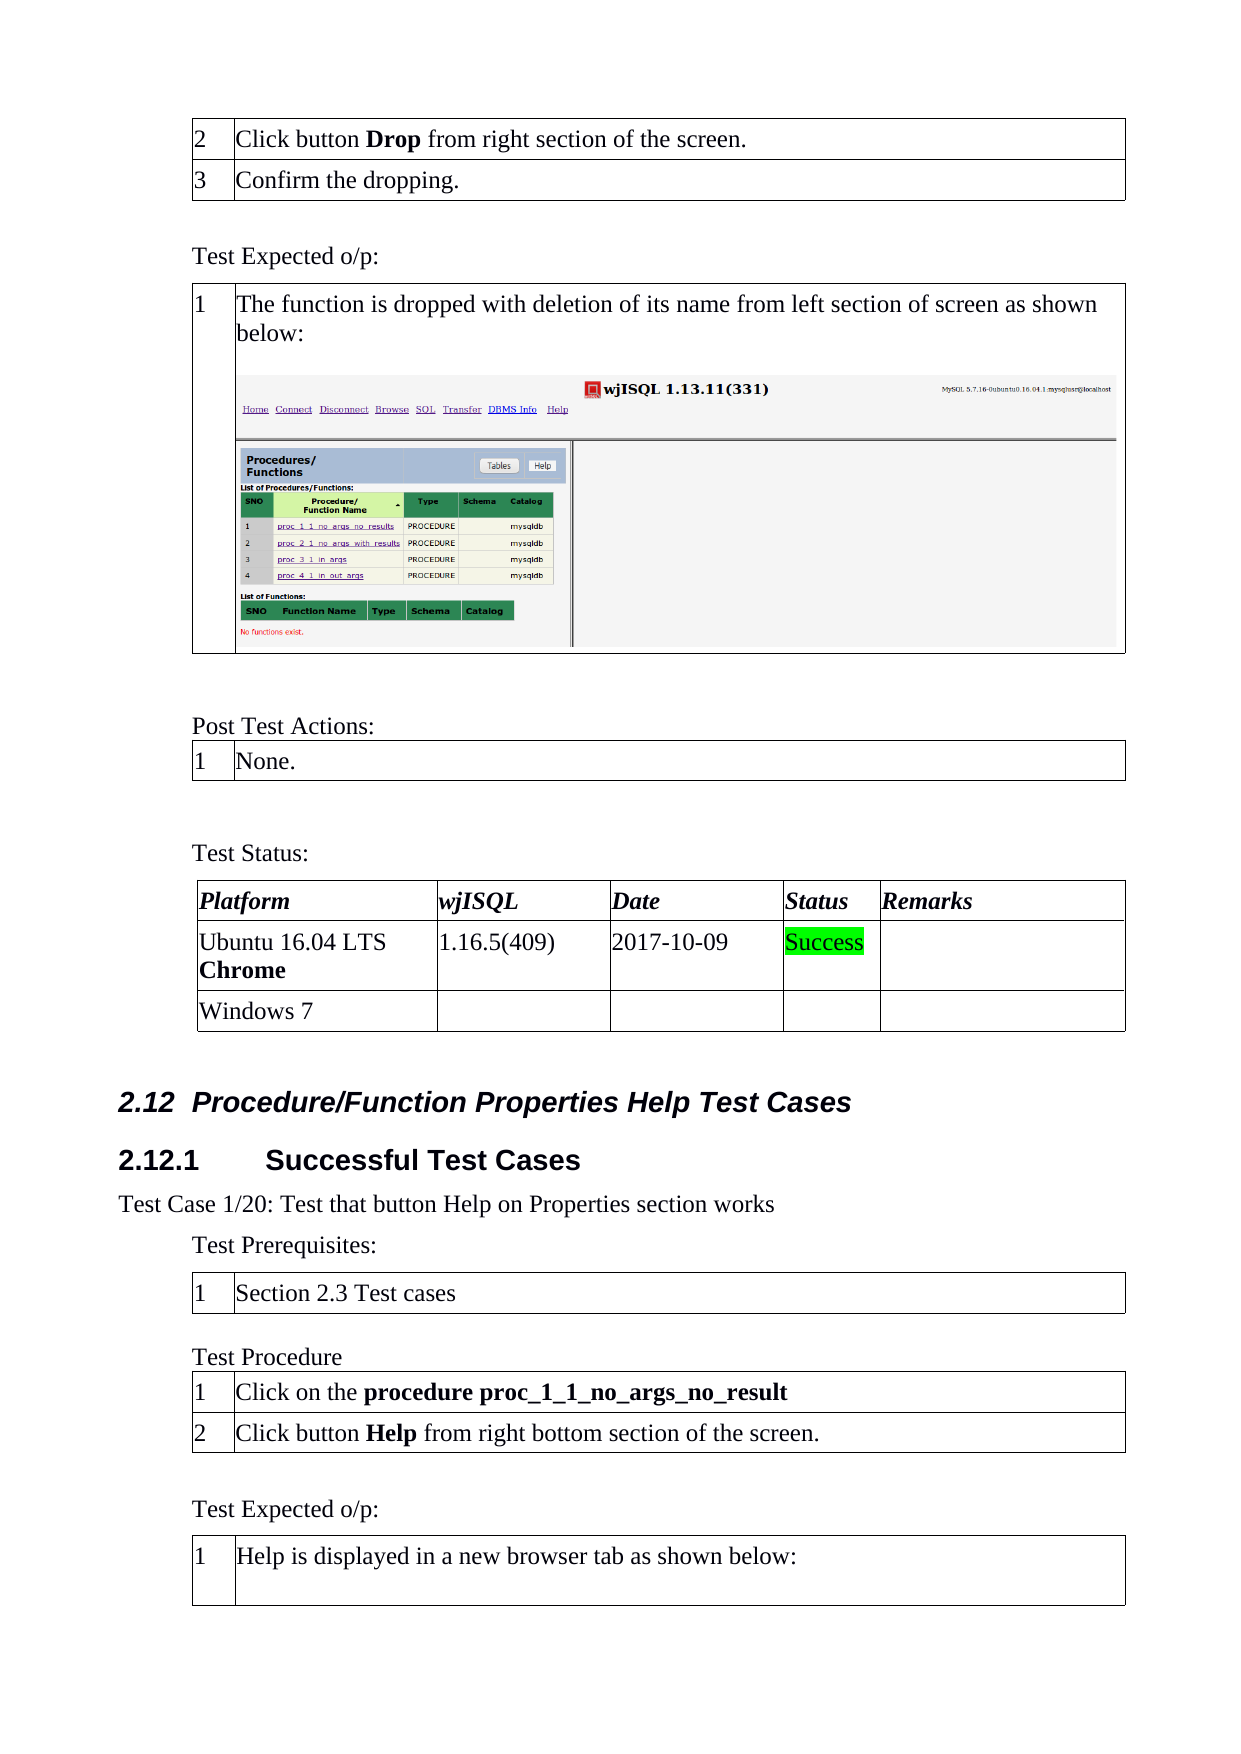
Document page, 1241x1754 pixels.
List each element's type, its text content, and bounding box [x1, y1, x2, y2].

table_header 1 [193, 1372, 234, 1411]
table_header Section 2.3 Test cases [235, 1273, 1125, 1313]
text Test Case 1/20: Test that button Help on Properties section works [118, 1189, 1122, 1218]
table_header 1 [193, 1536, 235, 1604]
text Post Test Actions: [118, 711, 1122, 739]
table_header Status [784, 881, 880, 920]
table_header None. [235, 741, 1125, 780]
table_cell Windows 7 [198, 991, 437, 1031]
text Test Prerequisites: [118, 1231, 1122, 1259]
table_header 1 [193, 741, 234, 780]
subtitle Procedure/Function Properties Help Test Cases [118, 1085, 1122, 1118]
table_cell Click button Help from right bottom section of the screen. [235, 1413, 1125, 1452]
table_cell Confirm the dropping. [235, 160, 1125, 199]
table_header Remarks [881, 881, 1125, 920]
table_cell 2 [193, 1413, 234, 1452]
table_cell 3 [193, 160, 234, 199]
table_cell Ubuntu 16.04 LTS Chrome [198, 921, 437, 990]
text Test Status: [118, 838, 1122, 867]
table_cell [438, 991, 610, 1031]
table_cell Click button Drop from right section of the screen. [235, 119, 1125, 159]
table_header Help is displayed in a new browser tab as shown below: [236, 1536, 1125, 1604]
table_cell [881, 920, 1125, 990]
table_header The function is dropped with deletion of its name from left section of screen as shown below: [236, 284, 1125, 653]
table_header 1 [193, 1273, 234, 1313]
table_cell 2017-10-09 [611, 921, 783, 990]
text Test Expected o/p: [118, 1494, 1122, 1523]
table_cell 1.16.5(409) [438, 921, 610, 990]
table_header 1 [193, 284, 235, 653]
subtitle Successful Test Cases [118, 1143, 1122, 1177]
text Test Expected o/p: [118, 241, 1122, 270]
table_cell [784, 991, 880, 1031]
table_header Click on the procedure proc_1_1_no_args_no_result [235, 1372, 1125, 1411]
table_cell 2 [193, 119, 234, 159]
table_cell [611, 991, 783, 1031]
table_header Platform [198, 881, 437, 920]
table_cell Success [784, 921, 880, 990]
picture [236, 375, 1117, 647]
table_cell [881, 990, 1125, 1031]
table_header Date [611, 881, 783, 920]
text Test Procedure [118, 1342, 1122, 1371]
table_header wjISQL [438, 881, 610, 920]
